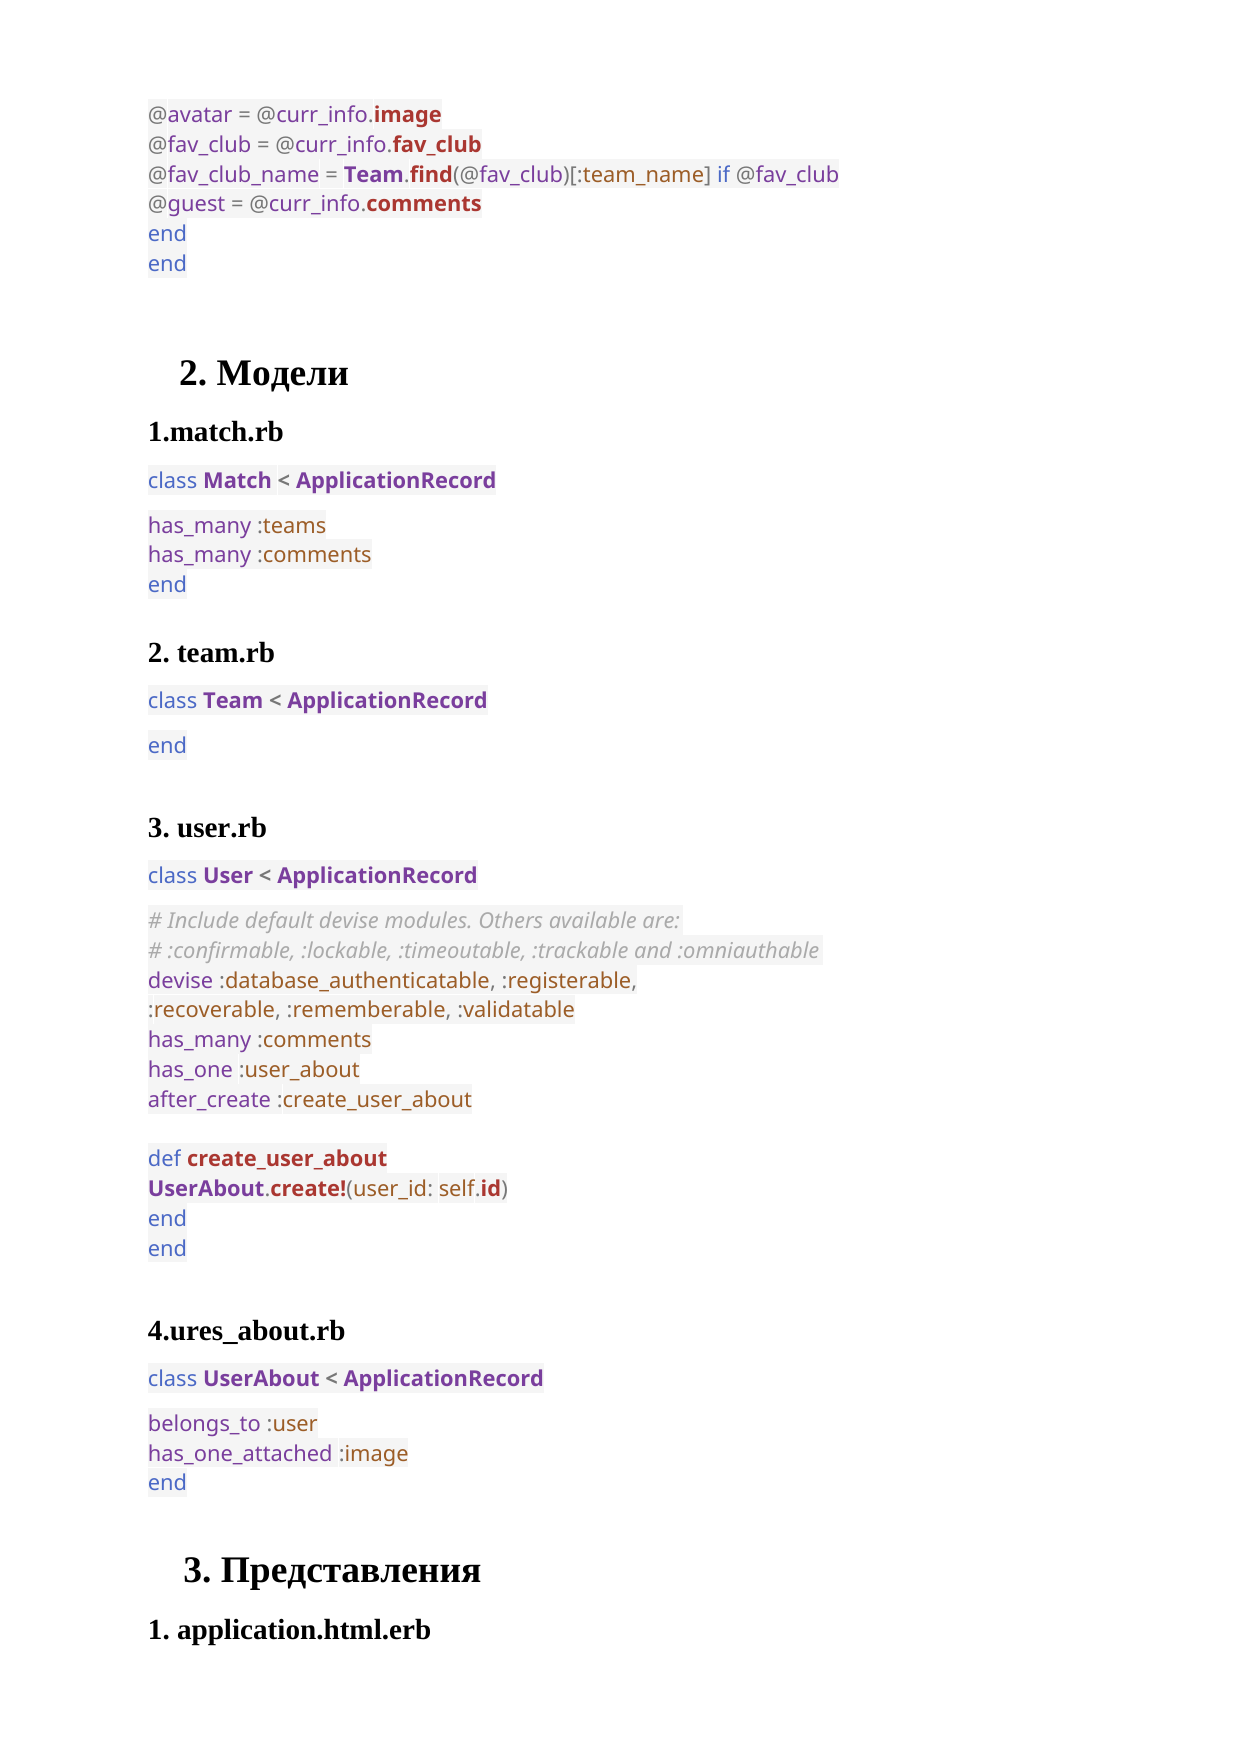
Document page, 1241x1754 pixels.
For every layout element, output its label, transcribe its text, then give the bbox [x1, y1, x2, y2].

text end [148, 730, 1181, 760]
text has_many :comments [148, 1024, 1181, 1054]
text 1. application.html.erb [148, 1612, 1181, 1646]
text 1.match.rb [148, 414, 1181, 448]
text 2. team.rb [148, 635, 1181, 668]
text has_one :user_about [148, 1054, 1181, 1084]
text class UserAbout < ApplicationRecord [148, 1363, 1181, 1393]
text end [148, 1233, 1181, 1262]
text @avatar = @curr_info.image [148, 99, 1181, 129]
text 4.ures_about.rb [148, 1313, 1181, 1346]
text def create_user_about [148, 1143, 1181, 1173]
text devise :database_authenticatable, :registerable, [148, 965, 1181, 994]
text @fav_club = @curr_info.fav_club [148, 129, 1181, 159]
text has_one_attached :image [148, 1438, 1181, 1467]
text # Include default devise modules. Others available are: [148, 905, 1181, 935]
text belongs_to :user [148, 1408, 1181, 1438]
text class User < ApplicationRecord [148, 860, 1181, 890]
text end [148, 1203, 1181, 1233]
text end [148, 248, 1181, 278]
text end [148, 569, 1181, 599]
text 3. user.rb [148, 810, 1181, 844]
text @fav_club_name = Team.find(@fav_club)[:team_name] if @fav_club [148, 159, 1181, 188]
text class Team < ApplicationRecord [148, 685, 1181, 715]
text has_many :teams [148, 509, 1181, 539]
text 2. Модели [148, 350, 1181, 393]
text has_many :comments [148, 539, 1181, 569]
text after_create :create_user_about [148, 1084, 1181, 1114]
text end [148, 218, 1181, 248]
text :recoverable, :rememberable, :validatable [148, 994, 1181, 1024]
text 3. Представления [148, 1547, 1181, 1591]
text @guest = @curr_info.comments [148, 188, 1181, 218]
text # :confirmable, :lockable, :timeoutable, :trackable and :omniauthable [148, 935, 1181, 965]
text UserAbout.create!(user_id: self.id) [148, 1173, 1181, 1203]
text end [148, 1467, 1181, 1497]
text class Match < ApplicationRecord [148, 465, 1181, 495]
